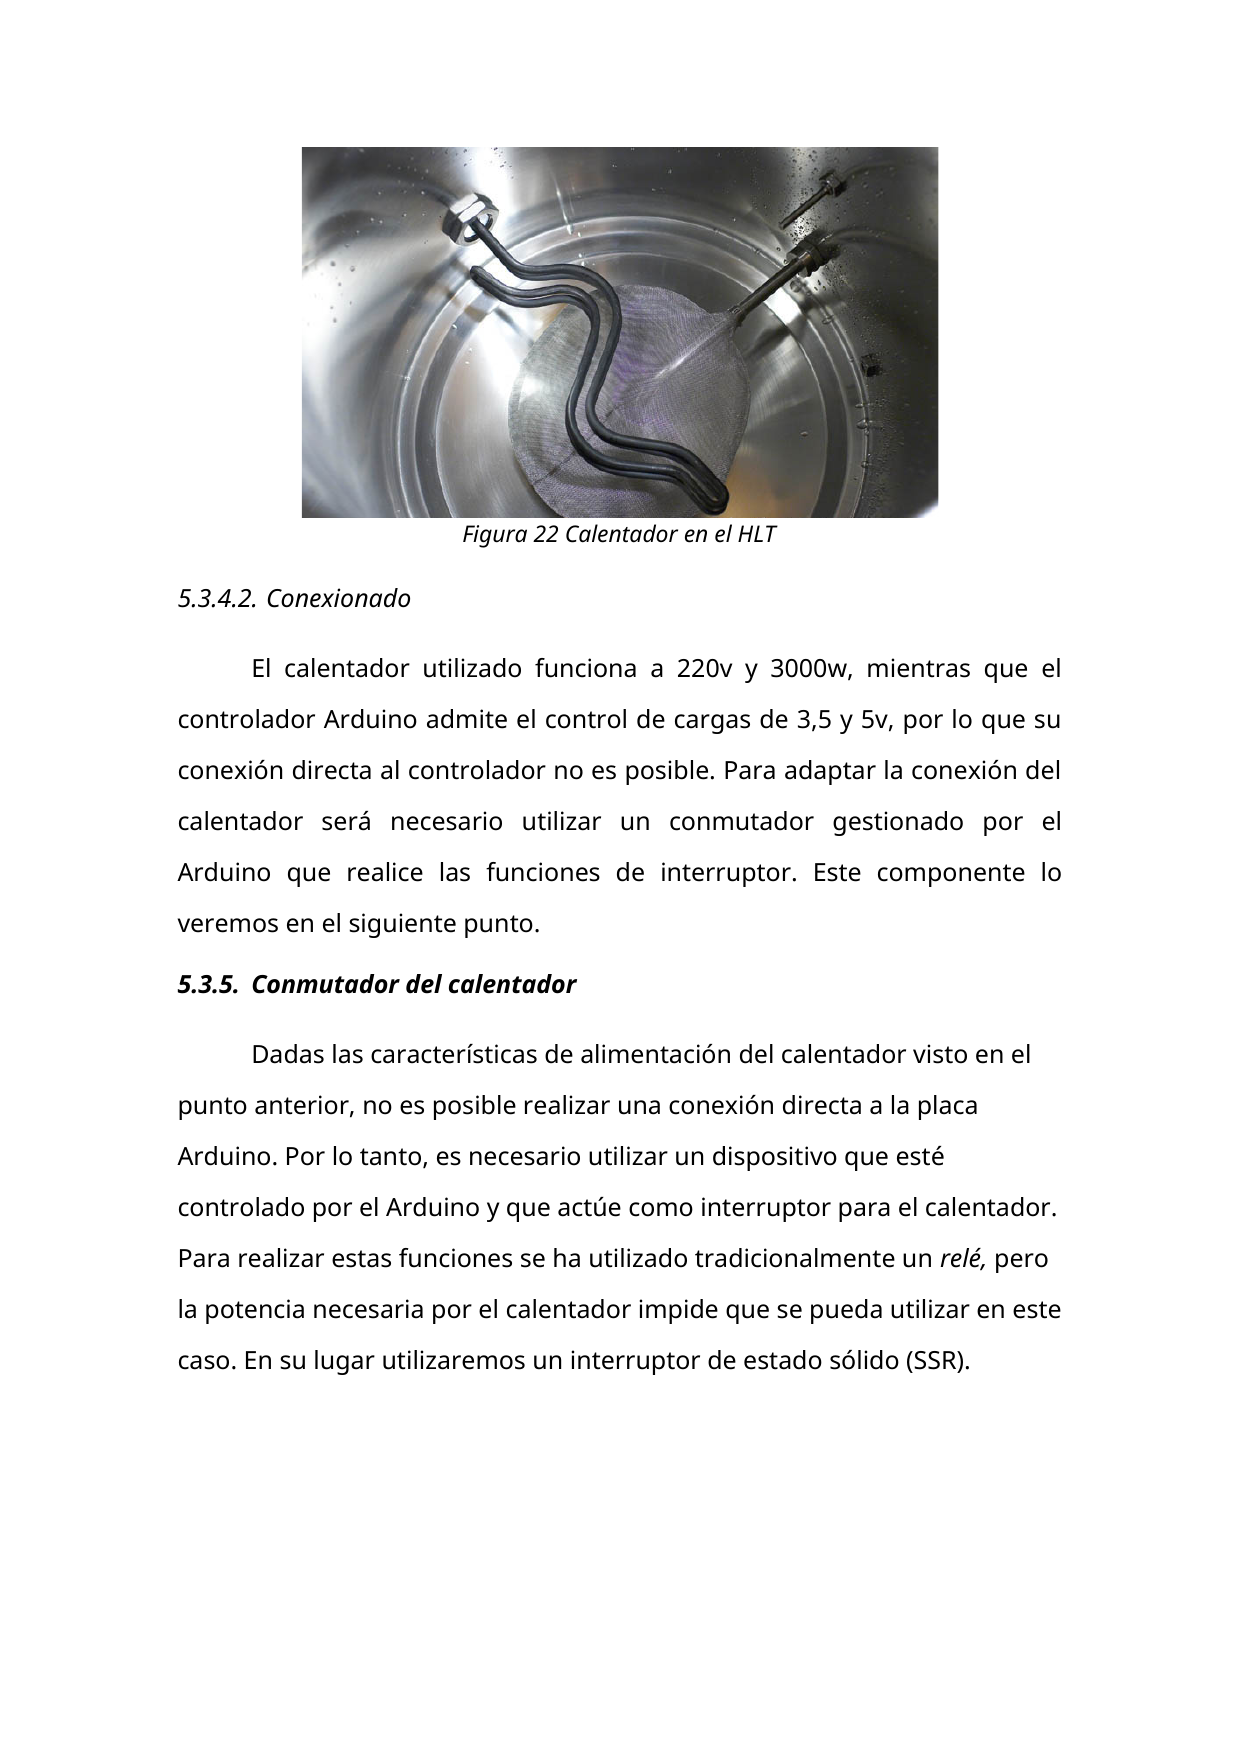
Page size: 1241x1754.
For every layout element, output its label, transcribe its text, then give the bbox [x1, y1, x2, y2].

subtitle Conexionado [177, 581, 1063, 614]
text El calentador utilizado funciona a 220v y 3000w, mientras que el controlador Arduino admite el control de cargas de 3,5 y 5v, por lo que su conexión directa al controlador no es posible. Para adaptar la conexión del calentador será necesario utilizar un conmutador gestionado por el Arduino que realice las funciones de interruptor. Este componente lo veremos en el siguiente punto. [177, 650, 1063, 939]
text Dadas las características de alimentación del calentador visto en el punto anterior, no es posible realizar una conexión directa a la placa Arduino. Por lo tanto, es necesario utilizar un dispositivo que esté controlado por el Arduino y que actúe como interruptor para el calentador. Para realizar estas funciones se ha utilizado tradicionalmente un relé, pero la potencia necesaria por el calentador impide que se pueda utilizar en este caso. En su lugar utilizaremos un interruptor de estado sólido (SSR). [177, 1037, 1063, 1377]
subtitle Conmutador del calentador [177, 967, 1063, 1001]
text Figura 22 Calentador en el HLT [177, 518, 1063, 549]
